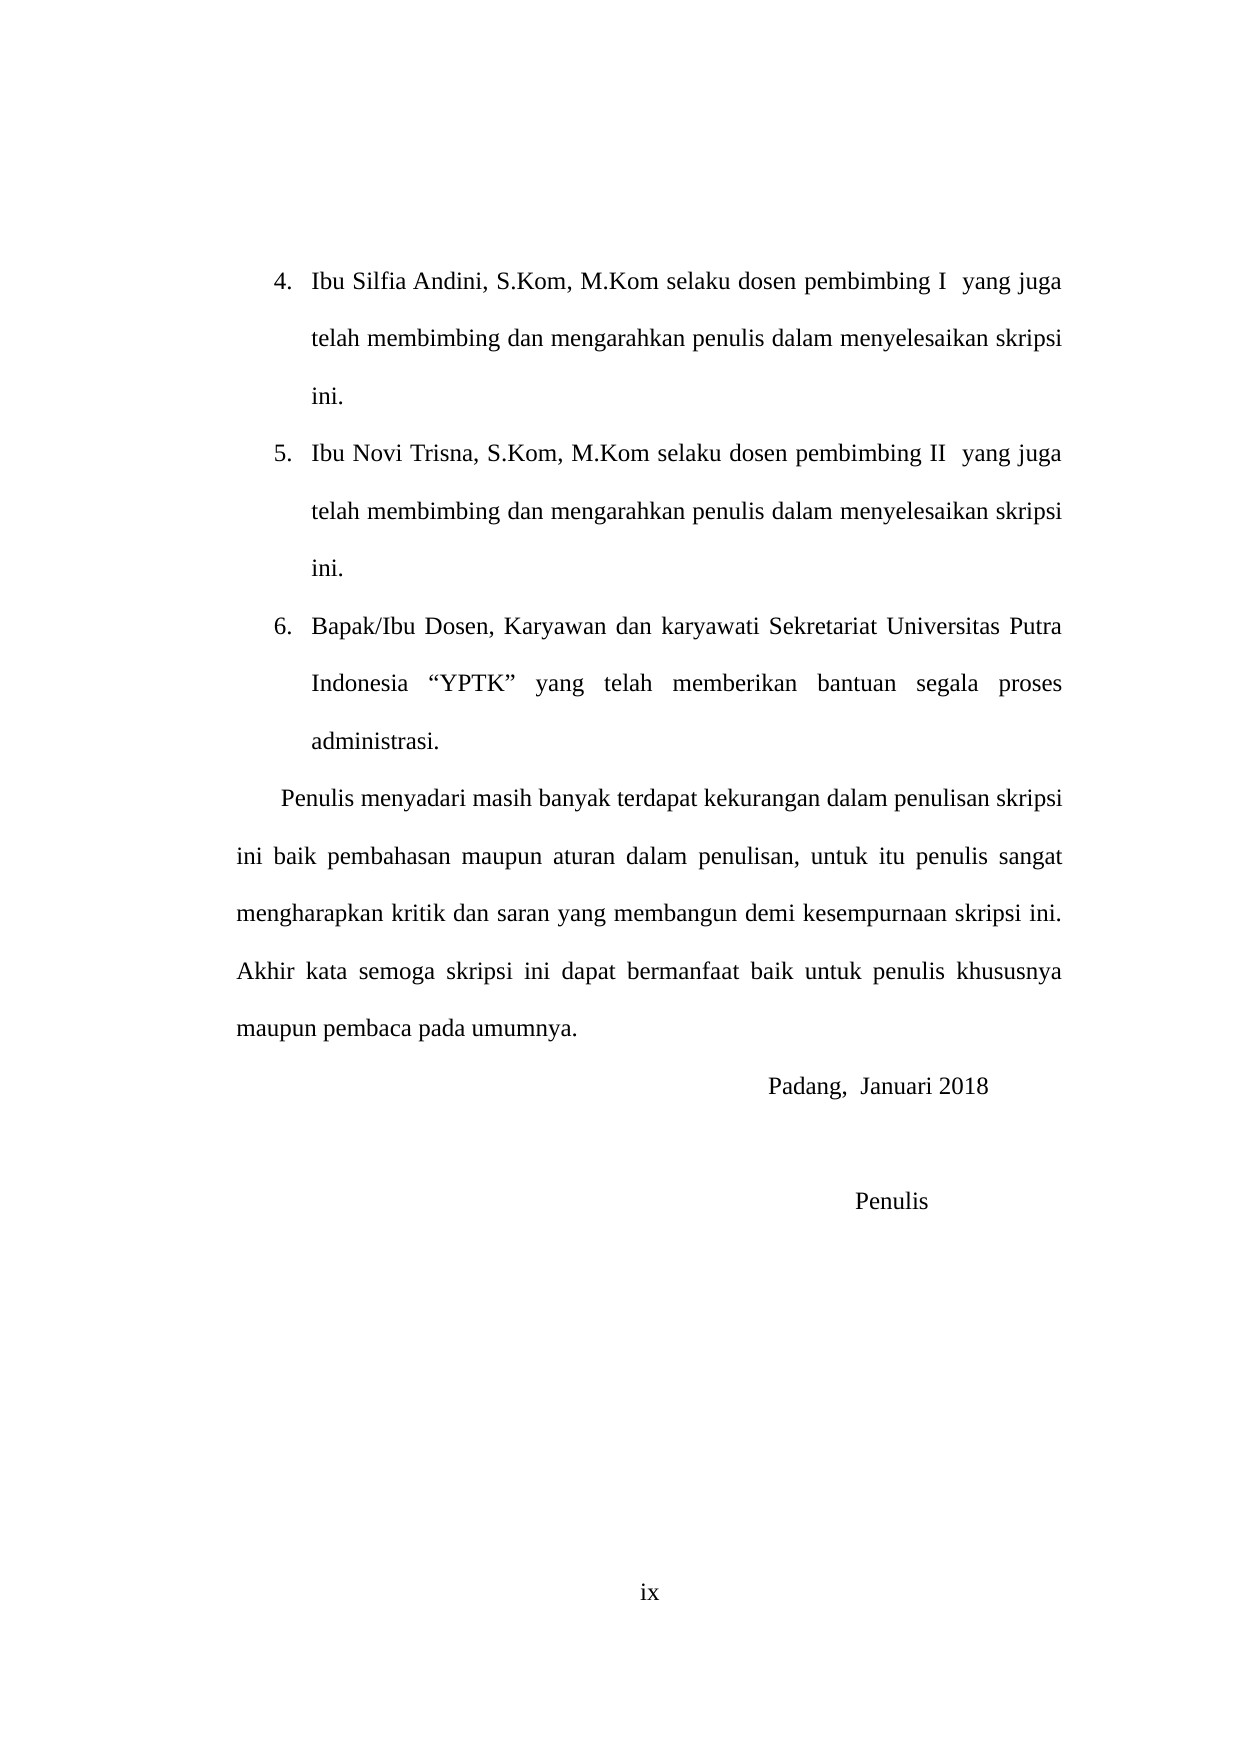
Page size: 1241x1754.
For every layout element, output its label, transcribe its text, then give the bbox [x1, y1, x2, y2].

list Ibu Silfia Andini, S.Kom, M.Kom selaku dosen pembimbing I yang juga telah membimbing dan mengarahkan penulis dalam menyelesaikan skripsi ini. [274, 266, 1063, 409]
text Penulis menyadari masih banyak terdapat kekurangan dalam penulisan skripsi ini baik pembahasan maupun aturan dalam penulisan, untuk itu penulis sangat mengharapkan kritik dan saran yang membangun demi kesempurnaan skripsi ini. Akhir kata semoga skripsi ini dapat bermanfaat baik untuk penulis khususnya maupun pembaca pada umumnya. [236, 783, 1063, 1042]
text Padang, Januari 2018 [738, 1071, 1063, 1099]
text Penulis [855, 1186, 1063, 1214]
list Bapak/Ibu Dosen, Karyawan dan karyawati Sekretariat Universitas Putra Indonesia “YPTK” yang telah memberikan bantuan segala proses administrasi. [274, 611, 1063, 754]
list Ibu Novi Trisna, S.Kom, M.Kom selaku dosen pembimbing II yang juga telah membimbing dan mengarahkan penulis dalam menyelesaikan skripsi ini. [274, 438, 1063, 582]
